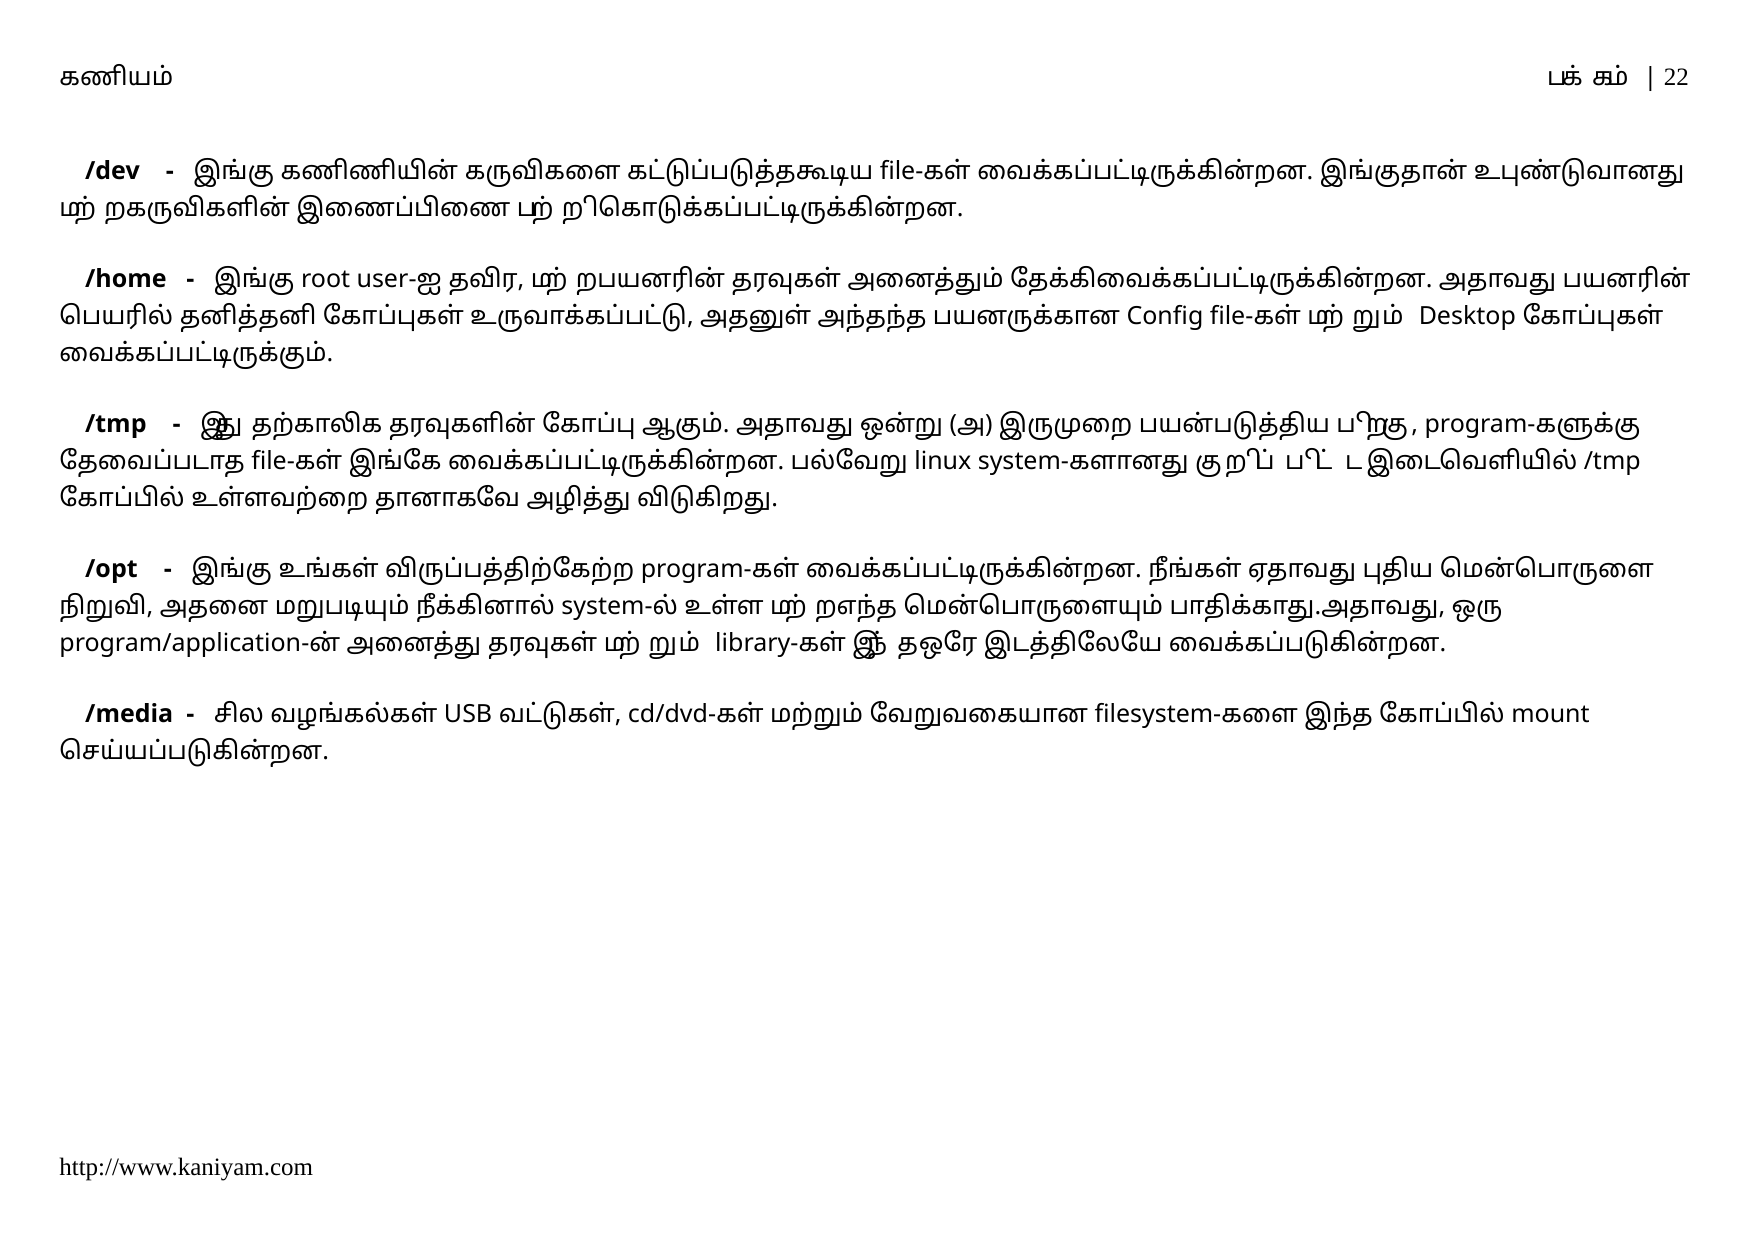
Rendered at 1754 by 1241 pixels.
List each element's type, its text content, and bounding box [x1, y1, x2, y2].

text /media - சில வழங்கல்கள் USB வட்டுகள், cd/dvd-கள் மற்றும் வேறுவகையான filesystem-களை இந்த கோப்பில் mount செய்யப்படுகின்றன. [59, 696, 1695, 769]
text /opt - இங்கு உங்கள் விருப்பத்திற்கேற்ற program-கள் வைக்கப்பட்டிருக்கின்றன. நீங்கள் ஏதாவது புதிய மென்பொருளை நிறுவி, அதனை மறுபடியும் நீக்கினால் system-ல் உள்ள மற்ற எந்த மென்பொருளையும் பாதிக்காது.அதாவது, ஒரு program/application-ன் அனைத்து தரவுகள் மற்றும் library-கள் இந்த ஒரே இடத்திலேயே வைக்கப்படுகின்றன. [59, 551, 1695, 662]
text /tmp - இது தற்காலிக தரவுகளின் கோப்பு ஆகும். அதாவது ஒன்று (அ) இருமுறை பயன்படுத்திய பிறகு, program-களுக்கு தேவைப்படாத file-கள் இங்கே வைக்கப்பட்டிருக்கின்றன. பல்வேறு linux system-களானது குறிப்பிட்ட இடைவெளியில் /tmp கோப்பில் உள்ளவற்றை தானாகவே அழித்து விடுகிறது. [59, 406, 1695, 517]
text /home - இங்கு root user-ஐ தவிர, மற்ற பயனரின் தரவுகள் அனைத்தும் தேக்கிவைக்கப்பட்டிருக்கின்றன. அதாவது பயனரின் பெயரில் தனித்தனி கோப்புகள் உருவாக்கப்பட்டு, அதனுள் அந்தந்த பயனருக்கான Config file-கள் மற்றும் Desktop கோப்புகள் வைக்கப்பட்டிருக்கும். [59, 261, 1695, 372]
text /dev - இங்கு கணிணியின் கருவிகளை கட்டுப்படுத்தகூடிய file-கள் வைக்கப்பட்டிருக்கின்றன. இங்குதான் உபுண்டுவானது மற்ற கருவிகளின் இணைப்பிணை பற்றி கொடுக்கப்பட்டிருக்கின்றன. [59, 153, 1695, 227]
